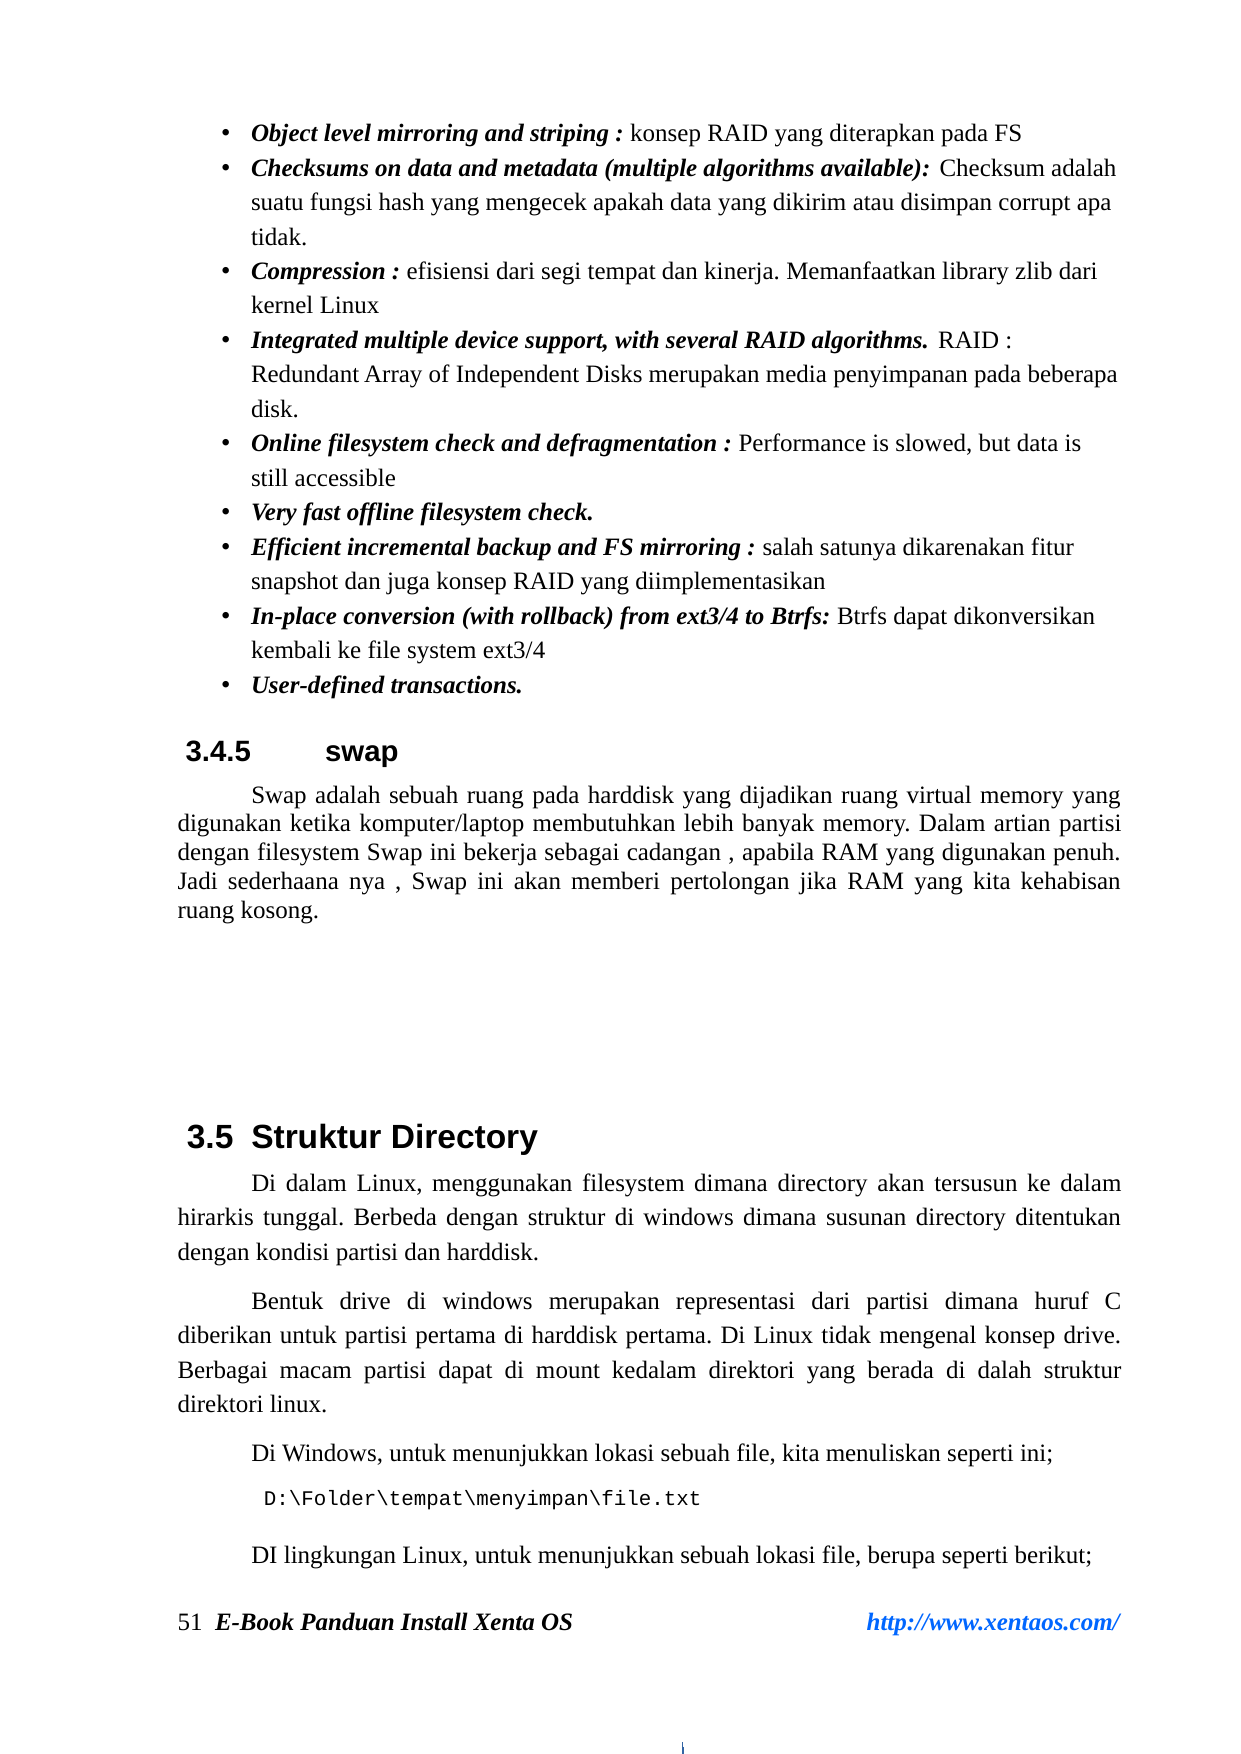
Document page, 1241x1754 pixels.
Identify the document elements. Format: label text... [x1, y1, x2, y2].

text Swap adalah sebuah ruang pada harddisk yang dijadikan ruang virtual memory yang digunakan ketika komputer/laptop membutuhkan lebih banyak memory. Dalam artian partisi dengan filesystem Swap ini bekerja sebagai cadangan , apabila RAM yang digunakan penuh. Jadi sederhaana nya , Swap ini akan memberi pertolongan jika RAM yang kita kehabisan ruang kosong. [177, 780, 1122, 923]
list In-place conversion (with rollback) from ext3/4 to Btrfs: Btrfs dapat dikonversikan kembali ke file system ext3/4 [221, 601, 1122, 664]
list Checksums on data and metadata (multiple algorithms available): Checksum adalah suatu fungsi hash yang mengecek apakah data yang dikirim atau disimpan corrupt apa tidak. [221, 153, 1122, 250]
list User-defined transactions. [221, 670, 1122, 698]
text Di dalam Linux, menggunakan filesystem dimana directory akan tersusun ke dalam hirarkis tunggal. Berbeda dengan struktur di windows dimana susunan directory ditentukan dengan kondisi partisi dan harddisk. [177, 1168, 1122, 1266]
list Compression : efisiensi dari segi tempat dan kinerja. Memanfaatkan library zlib dari kernel Linux [221, 256, 1122, 319]
subtitle Struktur Directory [177, 1117, 1122, 1155]
list Integrated multiple device support, with several RAID algorithms. RAID : Redundant Array of Independent Disks merupakan media penyimpanan pada beberapa disk. [221, 325, 1122, 423]
text Bentuk drive di windows merupakan representasi dari partisi dimana huruf C diberikan untuk partisi pertama di harddisk pertama. Di Linux tidak mengenal konsep drive. Berbagai macam partisi dapat di mount kedalam direktori yang berada di dalah struktur direktori linux. [177, 1286, 1122, 1418]
list Object level mirroring and striping : konsep RAID yang diterapkan pada FS [221, 118, 1122, 147]
list Very fast offline filesystem check. [221, 497, 1122, 526]
text Di Windows, untuk menunjukkan lokasi sebuah file, kita menuliskan seperti ini; [251, 1438, 1122, 1467]
subtitle swap [177, 733, 1122, 767]
text DI lingkungan Linux, untuk menunjukkan sebuah lokasi file, berupa seperti berikut; [251, 1541, 1122, 1569]
text D:\Folder\tempat\menyimpan\file.txt [251, 1487, 1122, 1511]
list Online filesystem check and defragmentation : Performance is slowed, but data is still accessible [221, 428, 1122, 492]
list Efficient incremental backup and FS mirroring : salah satunya dikarenakan fitur snapshot dan juga konsep RAID yang diimplementasikan [221, 532, 1122, 595]
